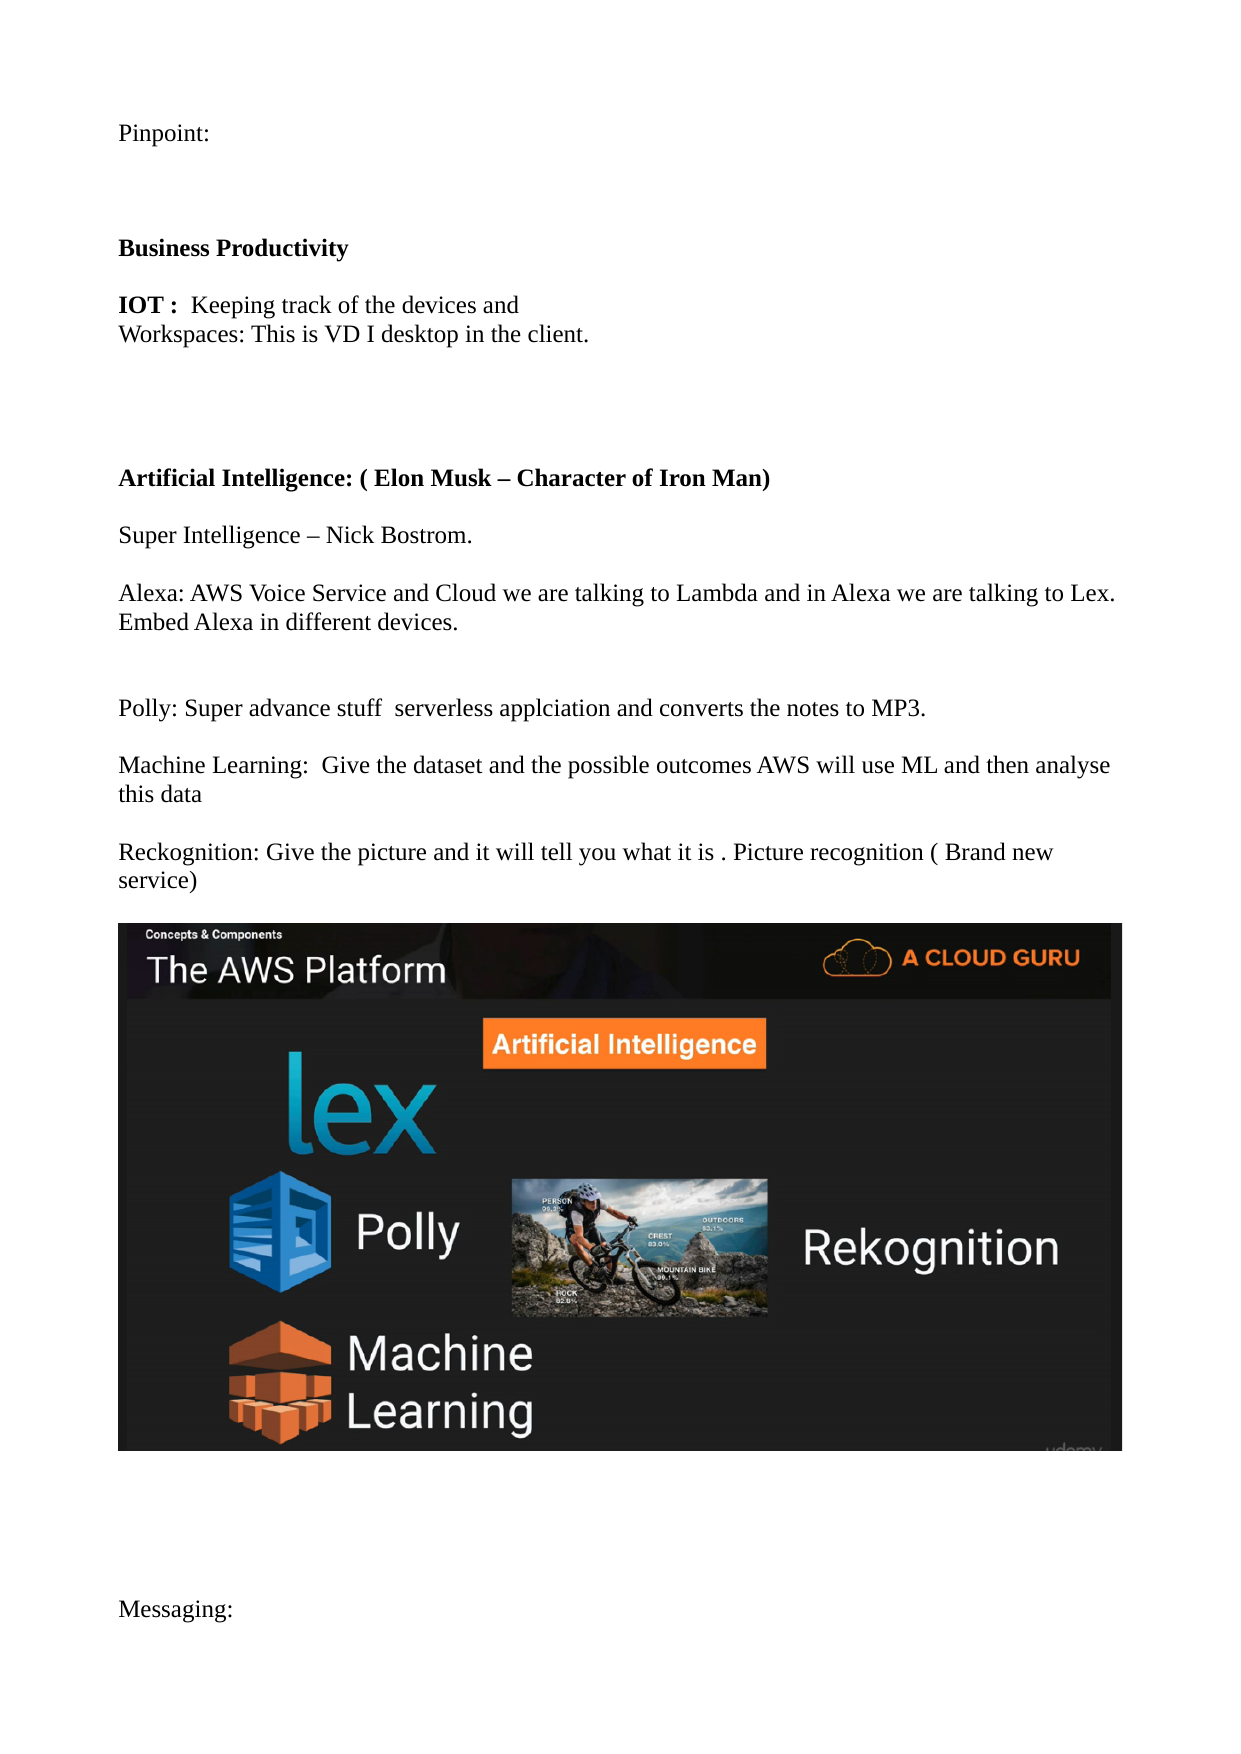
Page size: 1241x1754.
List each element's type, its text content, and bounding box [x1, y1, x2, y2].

text Messaging: [118, 1594, 1122, 1623]
text Machine Learning: Give the dataset and the possible outcomes AWS will use ML and then analyse this data [118, 751, 1122, 808]
text Super Intelligence – Nick Bostrom. [118, 521, 1122, 549]
text Workspaces: This is VD I desktop in the client. [118, 319, 1122, 348]
text IOT : Keeping track of the devices and [118, 291, 1122, 319]
picture [118, 923, 1123, 1451]
text Embed Alexa in different devices. [118, 607, 1122, 636]
text Polly: Super advance stuff serverless applciation and converts the notes to MP3. [118, 693, 1122, 722]
text Pinpoint: [118, 118, 1122, 147]
text Alexa: AWS Voice Service and Cloud we are talking to Lambda and in Alexa we are talking to Lex. [118, 578, 1122, 607]
text Business Productivity [118, 233, 1122, 262]
text Artificial Intelligence: ( Elon Musk – Character of Iron Man) [118, 463, 1122, 492]
text Reckognition: Give the picture and it will tell you what it is . Picture recognition ( Brand new service) [118, 837, 1122, 894]
